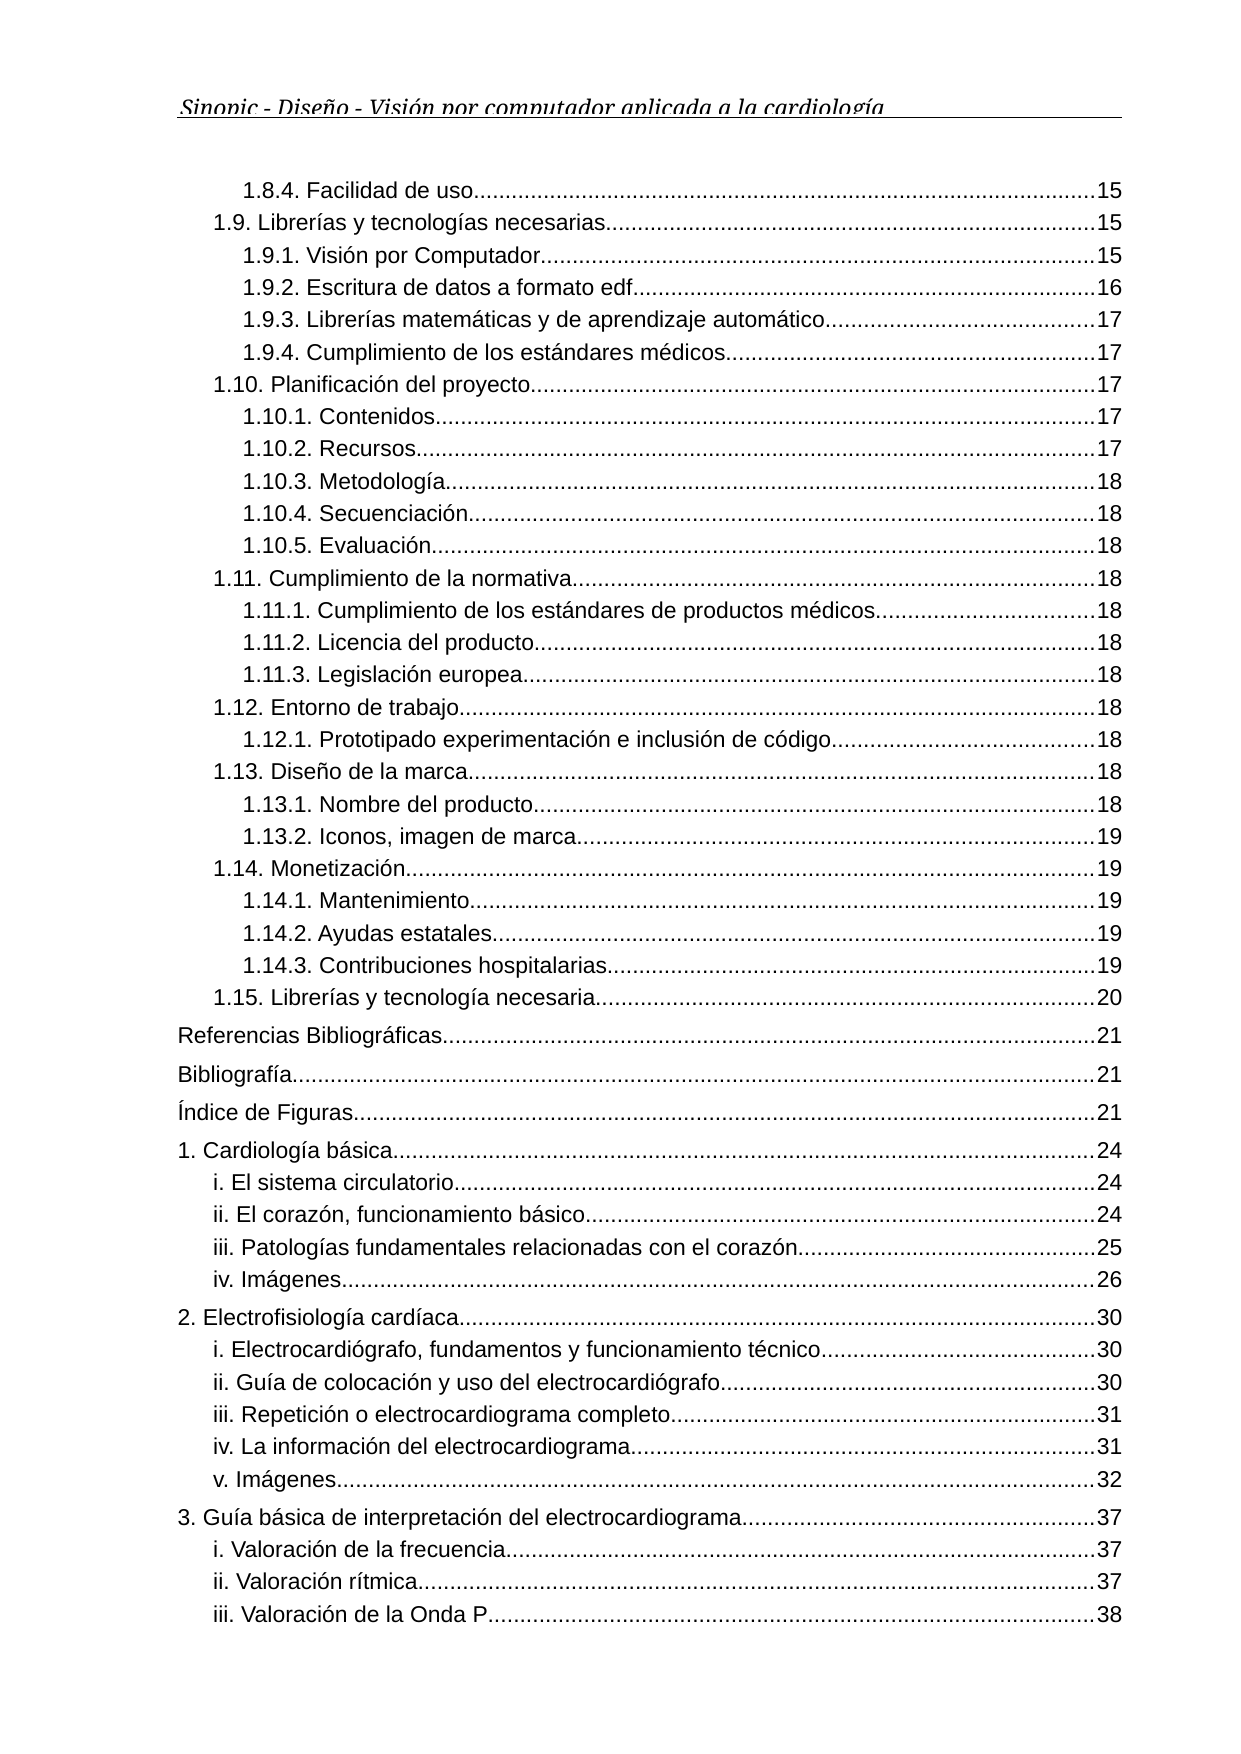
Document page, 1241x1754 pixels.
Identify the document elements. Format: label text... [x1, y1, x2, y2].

text 1.13.1. Nombre del producto 18 [236, 791, 1122, 817]
text Referencias Bibliográficas 21 [177, 1022, 1122, 1049]
text 1.10.5. Evaluación 18 [236, 532, 1122, 559]
text i. Electrocardiógrafo, fundamentos y funcionamiento técnico 30 [207, 1336, 1122, 1363]
text 1.13. Diseño de la marca 18 [207, 758, 1122, 785]
text 1.9.1. Visión por Computador 15 [236, 242, 1122, 268]
text 1.12.1. Prototipado experimentación e inclusión de código 18 [236, 726, 1122, 752]
text 1.14.2. Ayudas estatales 19 [236, 920, 1122, 946]
text i. Valoración de la frecuencia 37 [207, 1536, 1122, 1562]
text 1.10.2. Recursos 17 [236, 435, 1122, 462]
text 1.9.2. Escritura de datos a formato edf 16 [236, 274, 1122, 300]
text 1.14. Monetización 19 [207, 855, 1122, 882]
text 1.10. Planificación del proyecto 17 [207, 371, 1122, 397]
text 1.11. Cumplimiento de la normativa 18 [207, 564, 1122, 591]
text 1.9.3. Librerías matemáticas y de aprendizaje automático 17 [236, 306, 1122, 333]
text 3. Guía básica de interpretación del electrocardiograma 37 [177, 1504, 1122, 1530]
text ii. Valoración rítmica 37 [207, 1568, 1122, 1595]
text 1.8.4. Facilidad de uso. 15 [236, 177, 1122, 203]
text iii. Repetición o electrocardiograma completo 31 [207, 1401, 1122, 1427]
text 1.14.1. Mantenimiento 19 [236, 887, 1122, 914]
text v. Imágenes 32 [207, 1466, 1122, 1492]
text 1.11.1. Cumplimiento de los estándares de productos médicos 18 [236, 597, 1122, 623]
text ii. El corazón, funcionamiento básico 24 [207, 1201, 1122, 1228]
text 1.11.2. Licencia del producto 18 [236, 629, 1122, 656]
text 1.15. Librerías y tecnología necesaria 20 [207, 984, 1122, 1011]
text 1.11.3. Legislación europea 18 [236, 661, 1122, 688]
text 1.14.3. Contribuciones hospitalarias 19 [236, 952, 1122, 978]
text 1.9.4. Cumplimiento de los estándares médicos 17 [236, 338, 1122, 365]
text Bibliografía 21 [177, 1061, 1122, 1087]
text 1.12. Entorno de trabajo 18 [207, 694, 1122, 720]
text Índice de Figuras 21 [177, 1099, 1122, 1125]
text i. El sistema circulatorio 24 [207, 1169, 1122, 1196]
text 1. Cardiología básica 24 [177, 1137, 1122, 1163]
text iv. La información del electrocardiograma 31 [207, 1433, 1122, 1460]
text iv. Imágenes 26 [207, 1266, 1122, 1292]
text 1.10.4. Secuenciación 18 [236, 500, 1122, 526]
text iii. Patologías fundamentales relacionadas con el corazón 25 [207, 1234, 1122, 1260]
text iii. Valoración de la Onda P 38 [207, 1601, 1122, 1627]
text 1.10.1. Contenidos 17 [236, 403, 1122, 429]
text 2. Electrofisiología cardíaca 30 [177, 1304, 1122, 1331]
text 1.9. Librerías y tecnologías necesarias 15 [207, 209, 1122, 236]
text 1.13.2. Iconos, imagen de marca 19 [236, 823, 1122, 849]
text ii. Guía de colocación y uso del electrocardiógrafo 30 [207, 1369, 1122, 1395]
text 1.10.3. Metodología 18 [236, 468, 1122, 494]
